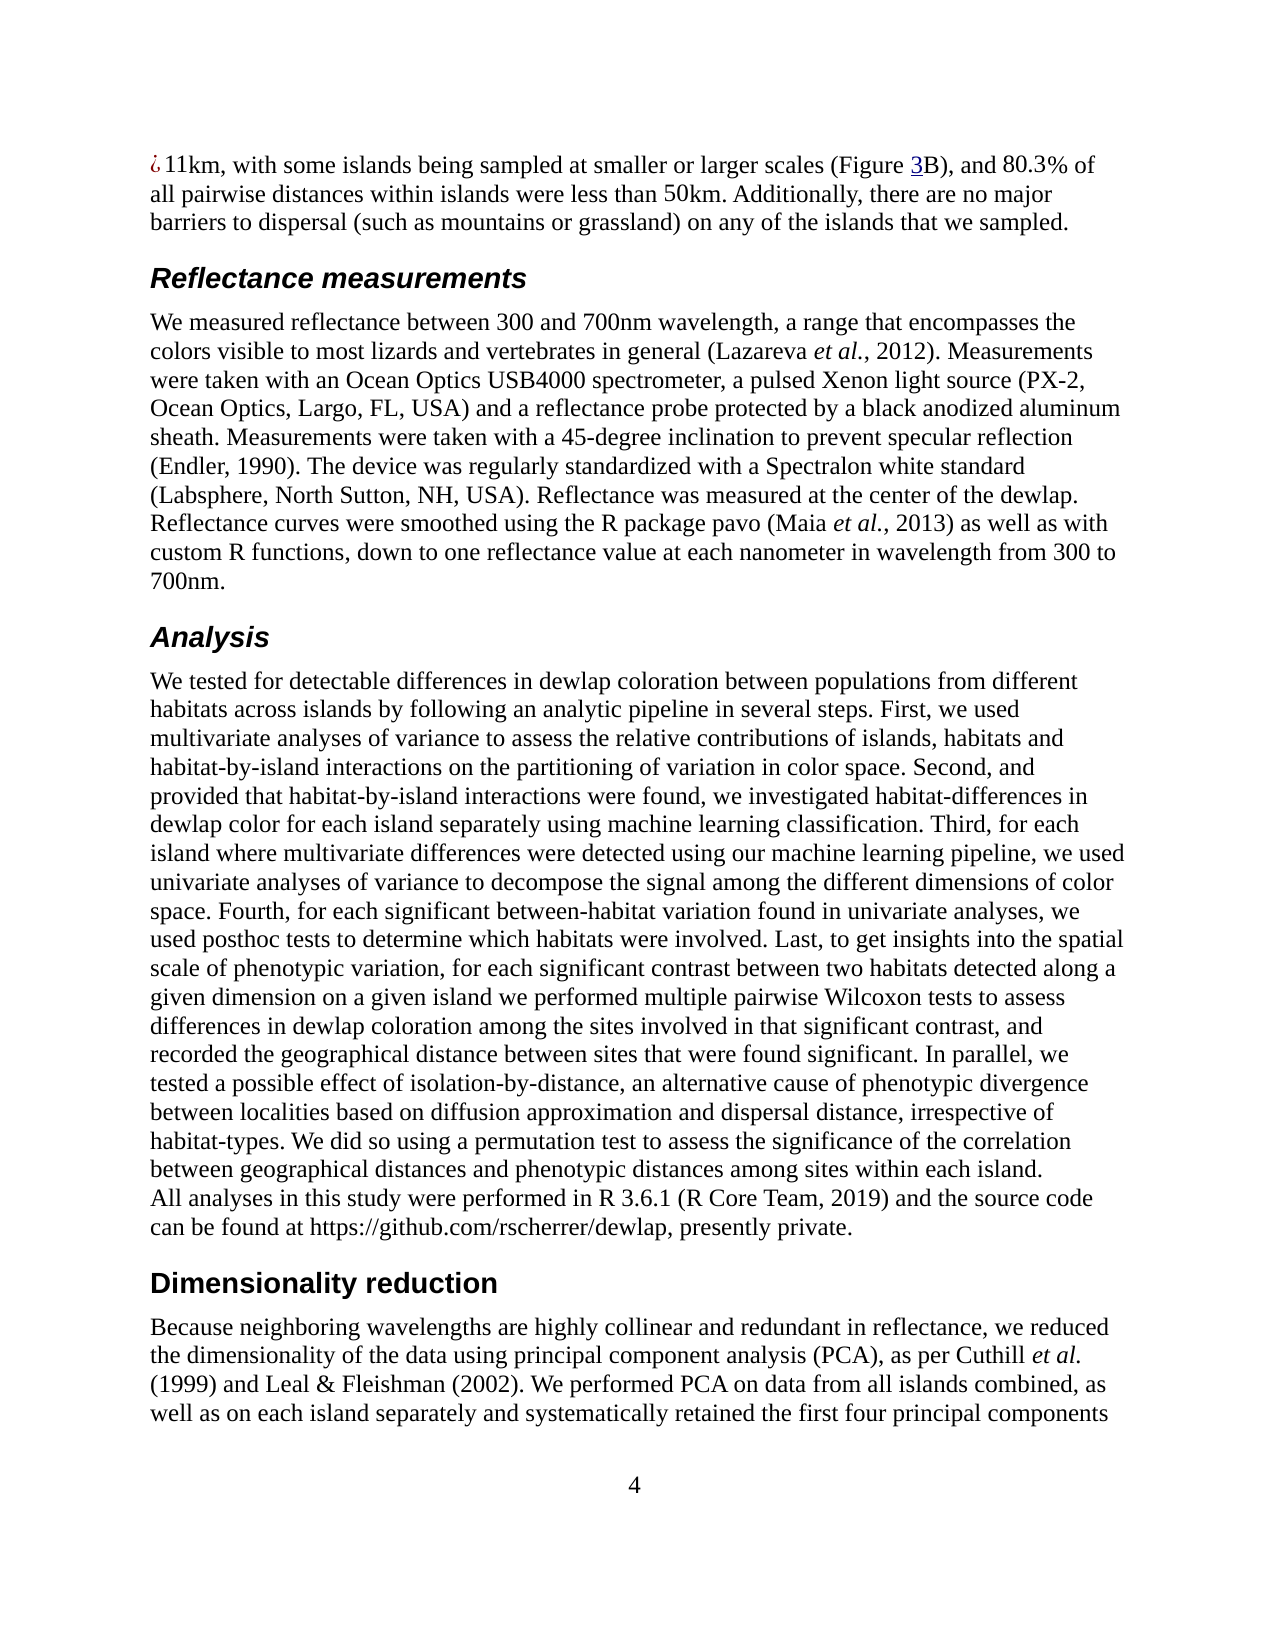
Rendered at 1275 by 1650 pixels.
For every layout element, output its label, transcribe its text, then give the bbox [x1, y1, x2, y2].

subtitle Analysis [150, 620, 1125, 653]
subtitle Reflectance measurements [150, 261, 1125, 295]
text We tested for detectable differences in dewlap coloration between populations from different habitats across islands by following an analytic pipeline in several steps. First, we used multivariate analyses of variance to assess the relative contributions of islands, habitats and habitat-by-island interactions on the partitioning of variation in color space. Second, and provided that habitat-by-island interactions were found, we investigated habitat-differences in dewlap color for each island separately using machine learning classification. Third, for each island where multivariate differences were detected using our machine learning pipeline, we used univariate analyses of variance to decompose the signal among the different dimensions of color space. Fourth, for each significant between-habitat variation found in univariate analyses, we used posthoc tests to determine which habitats were involved. Last, to get insights into the spatial scale of phenotypic variation, for each significant contrast between two habitats detected along a given dimension on a given island we performed multiple pairwise Wilcoxon tests to assess differences in dewlap coloration among the sites involved in that significant contrast, and recorded the geographical distance between sites that were found significant. In parallel, we tested a possible effect of isolation-by-distance, an alternative cause of phenotypic divergence between localities based on diffusion approximation and dispersal distance, irrespective of habitat-types. We did so using a permutation test to assess the significance of the correlation between geographical distances and phenotypic distances among sites within each island. All analyses in this study were performed in R 3.6.1 (R Core Team, 2019) and the source code can be found at https://github.com/rscherrer/dewlap, presently private. [150, 666, 1125, 1241]
text We measured reflectance between 300 and 700nm wavelength, a range that encompasses the colors visible to most lizards and vertebrates in general (Lazareva et al., 2012). Measurements were taken with an Ocean Optics USB4000 spectrometer, a pulsed Xenon light source (PX-2, Ocean Optics, Largo, FL, USA) and a reflectance probe protected by a black anodized aluminum sheath. Measurements were taken with a 45-degree inclination to prevent specular reflection (Endler, 1990). The device was regularly standardized with a Spectralon white standard (Labsphere, North Sutton, NH, USA). Reflectance was measured at the center of the dewlap. Reflectance curves were smoothed using the R package pavo (Maia et al., 2013) as well as with custom R functions, down to one reflectance value at each nanometer in wavelength from 300 to 700nm. [150, 307, 1125, 595]
text We sampled 466 male Anolis sagrei from seven islands in the Bahamas Archipelago – Abaco, North Andros, South Andros, South Bimini, Eleuthera, Long Island, Ragged Island – and two in the Cayman Islands – Cayman Brac and Little Cayman (Figure 3A). These islands were chosen to span the breadth of the West Indian range of A. sagrei, because they have highly similar habitat types, and because the A. sagrei on each island group are derived from ancient and distinct colonization events from Cuba (i.e. relatively evolutionarily independent, Reynolds et al. (2020)). Three habitats were sampled on each island based on characterizations by Howard (1950) and Schoener (1968). Each habitat is clearly distinguishable by its dominant vegetation type — xeric beach scrub (open, relatively dry habitat consisting of low vegetation or isolated trees), primary coppice forest (closed-canopy forest) and mangrove forest (wet coastal habitat with trees growing in brackish water and high light penetration). Sample sizes are given in Table [tab:counts]. Our sampling design enabled us to test for differences between habitats at a coarse and fine geographical scale. The median distance between two localities within an island was km, with some islands being sampled at smaller or larger scales (Figure 3B), and % of all pairwise distances within islands were less than km. Additionally, there are no major barriers to dispersal (such as mountains or grassland) on any of the islands that we sampled. [150, 150, 1125, 236]
subtitle Dimensionality reduction [150, 1266, 1125, 1299]
text Because neighboring wavelengths are highly collinear and redundant in reflectance, we reduced the dimensionality of the data using principal component analysis (PCA), as per Cuthill et al. (1999) and Leal & Fleishman (2002). We performed PCA on data from all islands combined, as well as on each island separately and systematically retained the first four principal components [150, 1312, 1125, 1427]
